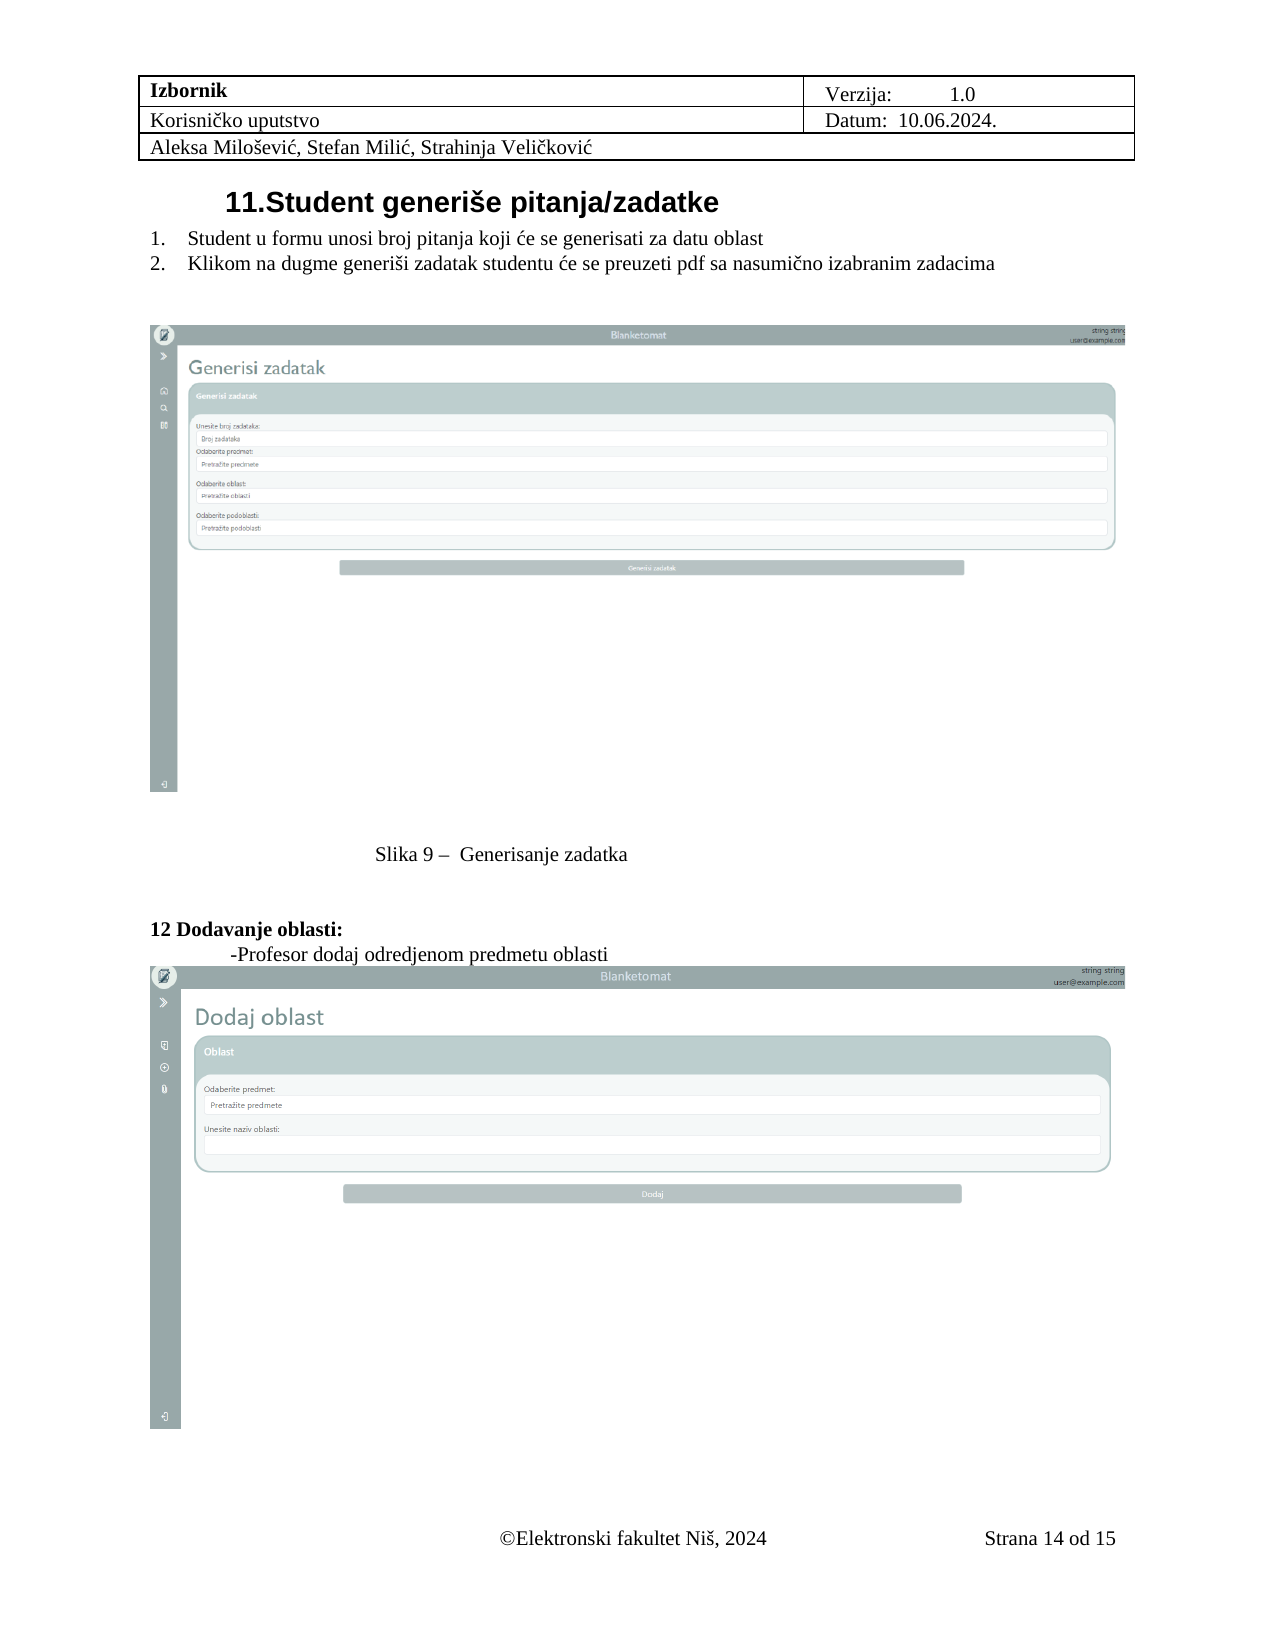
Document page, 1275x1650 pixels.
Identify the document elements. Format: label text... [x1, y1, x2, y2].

list Student u formu unosi broj pitanja koji će se generisati za datu oblast [150, 225, 1125, 250]
list Klikom na dugme generiši zadatak studentu će se preuzeti pdf sa nasumično izabranim zadacima [150, 250, 1125, 275]
text Slika 9 – Generisanje zadatka [300, 841, 1125, 866]
subtitle 11.Student generiše pitanja/zadatke [150, 185, 1125, 219]
text -Profesor dodaj odredjenom predmetu oblasti [150, 941, 1125, 966]
picture [150, 325, 1125, 792]
text 12 Dodavanje oblasti: [150, 916, 1125, 941]
picture [150, 966, 1125, 1429]
